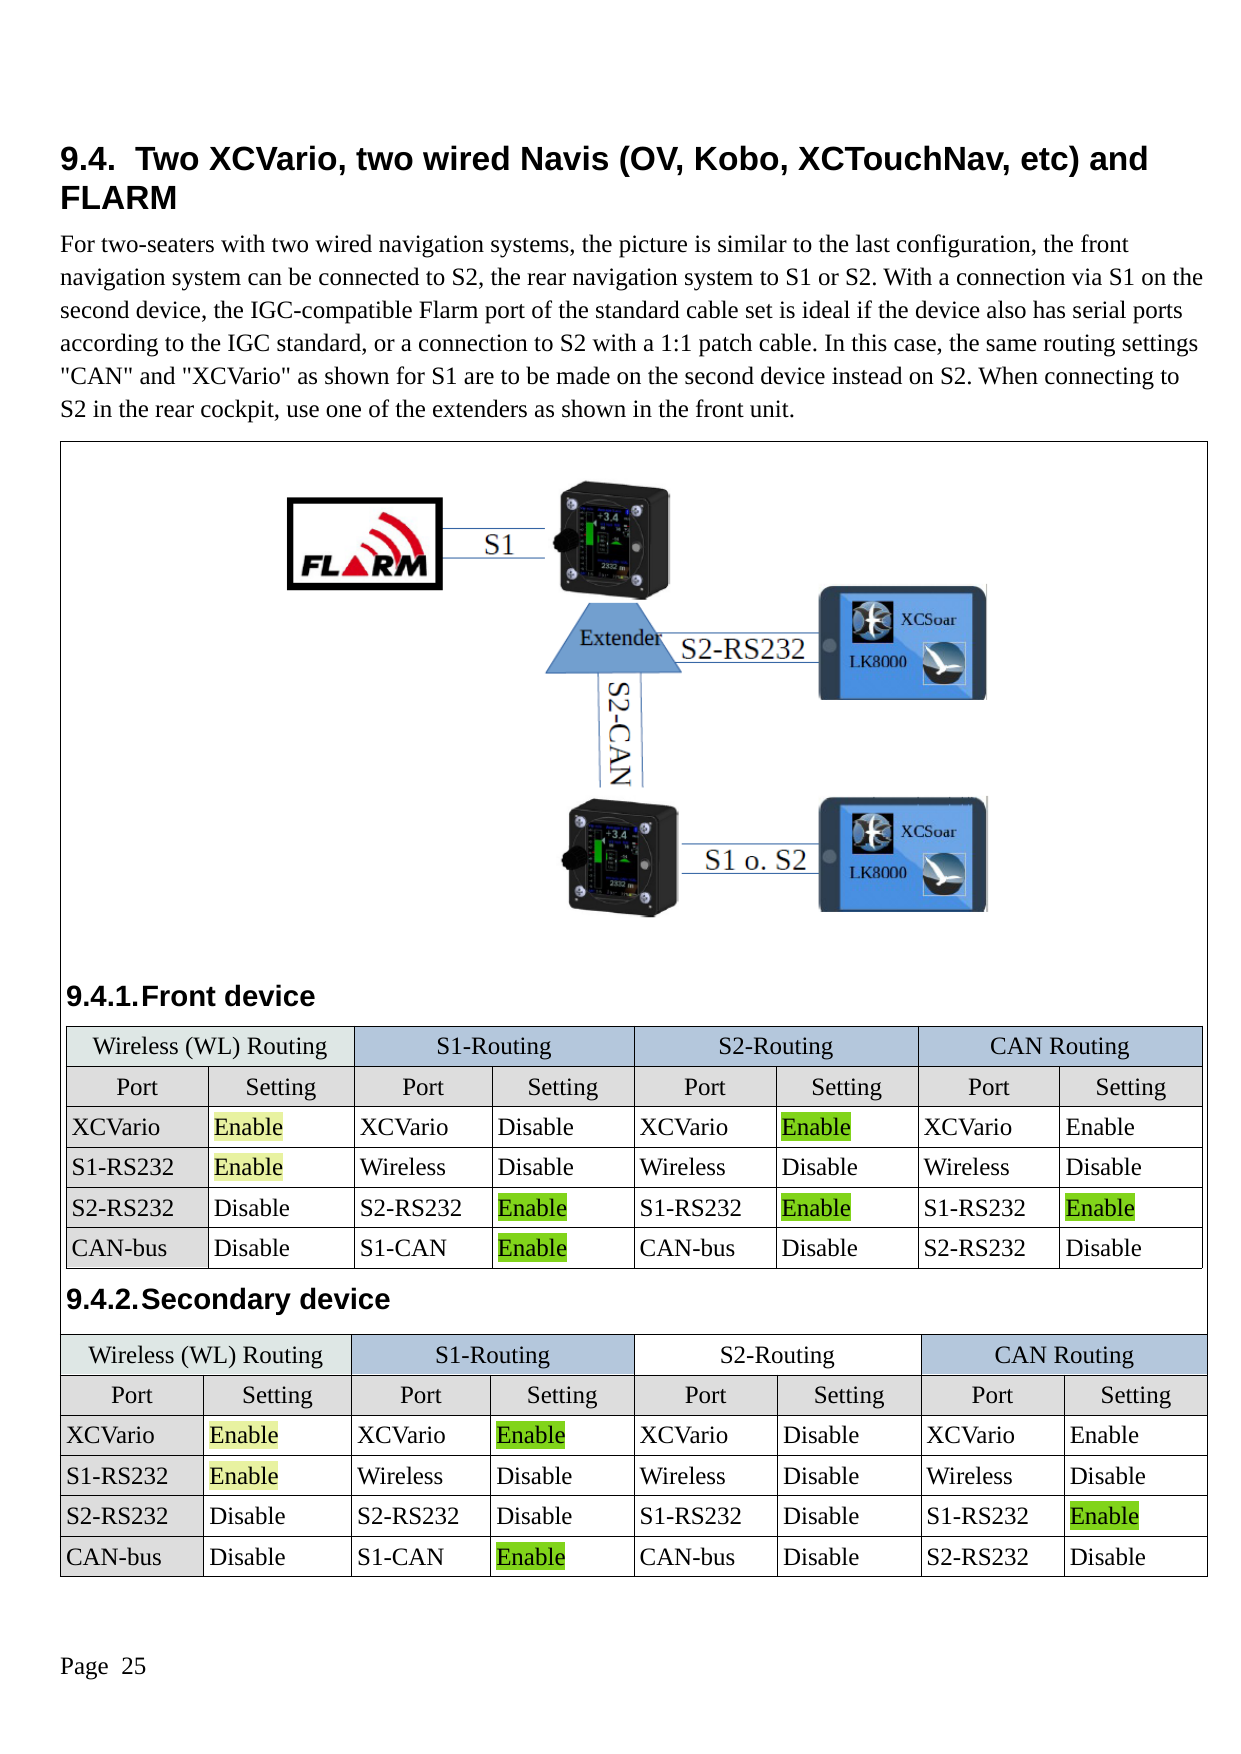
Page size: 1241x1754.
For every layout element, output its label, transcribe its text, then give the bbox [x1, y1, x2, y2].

table_cell CAN Routing [922, 1335, 1207, 1374]
table_cell XCVario [67, 1107, 208, 1147]
table_cell Setting [204, 1376, 351, 1415]
table_cell Enable [1065, 1416, 1207, 1455]
table_cell Disable [204, 1537, 351, 1576]
table_cell Disable [777, 1148, 918, 1187]
table_cell Port [919, 1067, 1059, 1106]
table_cell S2-RS232 [922, 1537, 1064, 1576]
table_cell Disable [777, 1228, 918, 1267]
table_cell Enable [1065, 1496, 1207, 1536]
table_cell Enable [493, 1188, 634, 1227]
table_cell Enable [1060, 1188, 1202, 1227]
table_cell Disable [491, 1496, 634, 1536]
table_cell Enable [777, 1107, 918, 1147]
table_cell Wireless [922, 1456, 1064, 1495]
table_cell Setting [491, 1376, 634, 1415]
table_cell Setting [778, 1376, 921, 1415]
table_cell S2-RS232 [352, 1496, 490, 1536]
table_cell Wireless [919, 1148, 1059, 1187]
table_cell Disable [493, 1107, 634, 1147]
table_cell Wireless [635, 1456, 777, 1495]
table_cell Disable [1060, 1148, 1202, 1187]
table_cell XCVario [919, 1107, 1059, 1147]
table_cell Enable [204, 1416, 351, 1455]
table_cell Disable [491, 1456, 634, 1495]
picture [207, 452, 1145, 970]
table_cell S1-RS232 [635, 1188, 776, 1227]
table_cell S1-RS232 [922, 1496, 1064, 1536]
table_cell S2-RS232 [61, 1496, 203, 1536]
table_cell Wireless [352, 1456, 490, 1495]
table_cell CAN-bus [635, 1228, 776, 1267]
table_cell XCVario [352, 1416, 490, 1455]
table_cell Port [352, 1376, 490, 1415]
table_cell S2-Routing [635, 1335, 921, 1374]
table_cell Setting [493, 1067, 634, 1106]
table_cell S1-RS232 [61, 1456, 203, 1495]
table_header S2-Routing [635, 1027, 918, 1066]
table_cell XCVario [61, 1416, 203, 1455]
table_cell Enable [204, 1456, 351, 1495]
table_cell Disable [778, 1456, 921, 1495]
table_cell Port [61, 1376, 203, 1415]
table_header Front device Secondary device [61, 442, 1207, 1334]
table_cell Enable [1060, 1107, 1202, 1147]
table_header S1-Routing [355, 1027, 634, 1066]
table_cell S1-CAN [355, 1228, 492, 1267]
table_cell Port [635, 1376, 777, 1415]
table_cell S2-RS232 [355, 1188, 492, 1227]
table_cell Enable [209, 1148, 354, 1187]
text For two-seaters with two wired navigation systems, the picture is similar to the last configuration, the front navigation system can be connected to S2, the rear navigation system to S1 or S2. With a connection via S1 on the second device, the IGC-compatible Flarm port of the standard cable set is ideal if the device also has serial ports according to the IGC standard, or a connection to S2 with a 1:1 patch cable. In this case, the same routing settings "CAN" and "XCVario" as shown for S1 are to be made on the second device instead on S2. When connecting to S2 in the rear cockpit, use one of the extenders as shown in the front unit. [60, 229, 1207, 423]
table_cell Wireless [355, 1148, 492, 1187]
table_cell Enable [493, 1228, 634, 1267]
table_cell Wireless [635, 1148, 776, 1187]
table_cell S2-RS232 [67, 1188, 208, 1227]
table_cell S1-CAN [352, 1537, 490, 1576]
table_header Wireless (WL) Routing [67, 1027, 354, 1066]
table_cell Setting [209, 1067, 354, 1106]
table_cell CAN-bus [67, 1228, 208, 1267]
table_cell Disable [778, 1537, 921, 1576]
table_cell Enable [777, 1188, 918, 1227]
table_cell Disable [1060, 1228, 1202, 1267]
table_cell Enable [209, 1107, 354, 1147]
table_cell Enable [491, 1537, 634, 1576]
table_cell Enable [491, 1416, 634, 1455]
table_cell Port [922, 1376, 1064, 1415]
table_cell Setting [777, 1067, 918, 1106]
table_cell Port [635, 1067, 776, 1106]
table_cell Setting [1065, 1376, 1207, 1415]
table_cell Disable [209, 1228, 354, 1267]
table_cell CAN-bus [635, 1537, 777, 1576]
table_cell XCVario [355, 1107, 492, 1147]
table_header CAN Routing [919, 1027, 1202, 1066]
table_cell Setting [1060, 1067, 1202, 1106]
table_cell XCVario [922, 1416, 1064, 1455]
table_cell S1-RS232 [67, 1148, 208, 1187]
table_cell XCVario [635, 1107, 776, 1147]
table_cell S2-RS232 [919, 1228, 1059, 1267]
table_cell Disable [209, 1188, 354, 1227]
table_cell S1-RS232 [919, 1188, 1059, 1227]
table_cell S1-RS232 [635, 1496, 777, 1536]
subtitle Two XCVario, two wired Navis (OV, Kobo, XCTouchNav, etc) and FLARM [60, 139, 1207, 216]
table_cell Disable [778, 1496, 921, 1536]
table_cell Disable [778, 1416, 921, 1455]
table_cell Port [355, 1067, 492, 1106]
table_cell Disable [204, 1496, 351, 1536]
table_cell Wireless (WL) Routing [61, 1335, 351, 1374]
table_cell S1-Routing [352, 1335, 634, 1374]
table_cell Disable [1065, 1456, 1207, 1495]
table_cell Port [67, 1067, 208, 1106]
table_cell CAN-bus [61, 1537, 203, 1576]
table_cell Disable [1065, 1537, 1207, 1576]
table_cell XCVario [635, 1416, 777, 1455]
table_cell Disable [493, 1148, 634, 1187]
